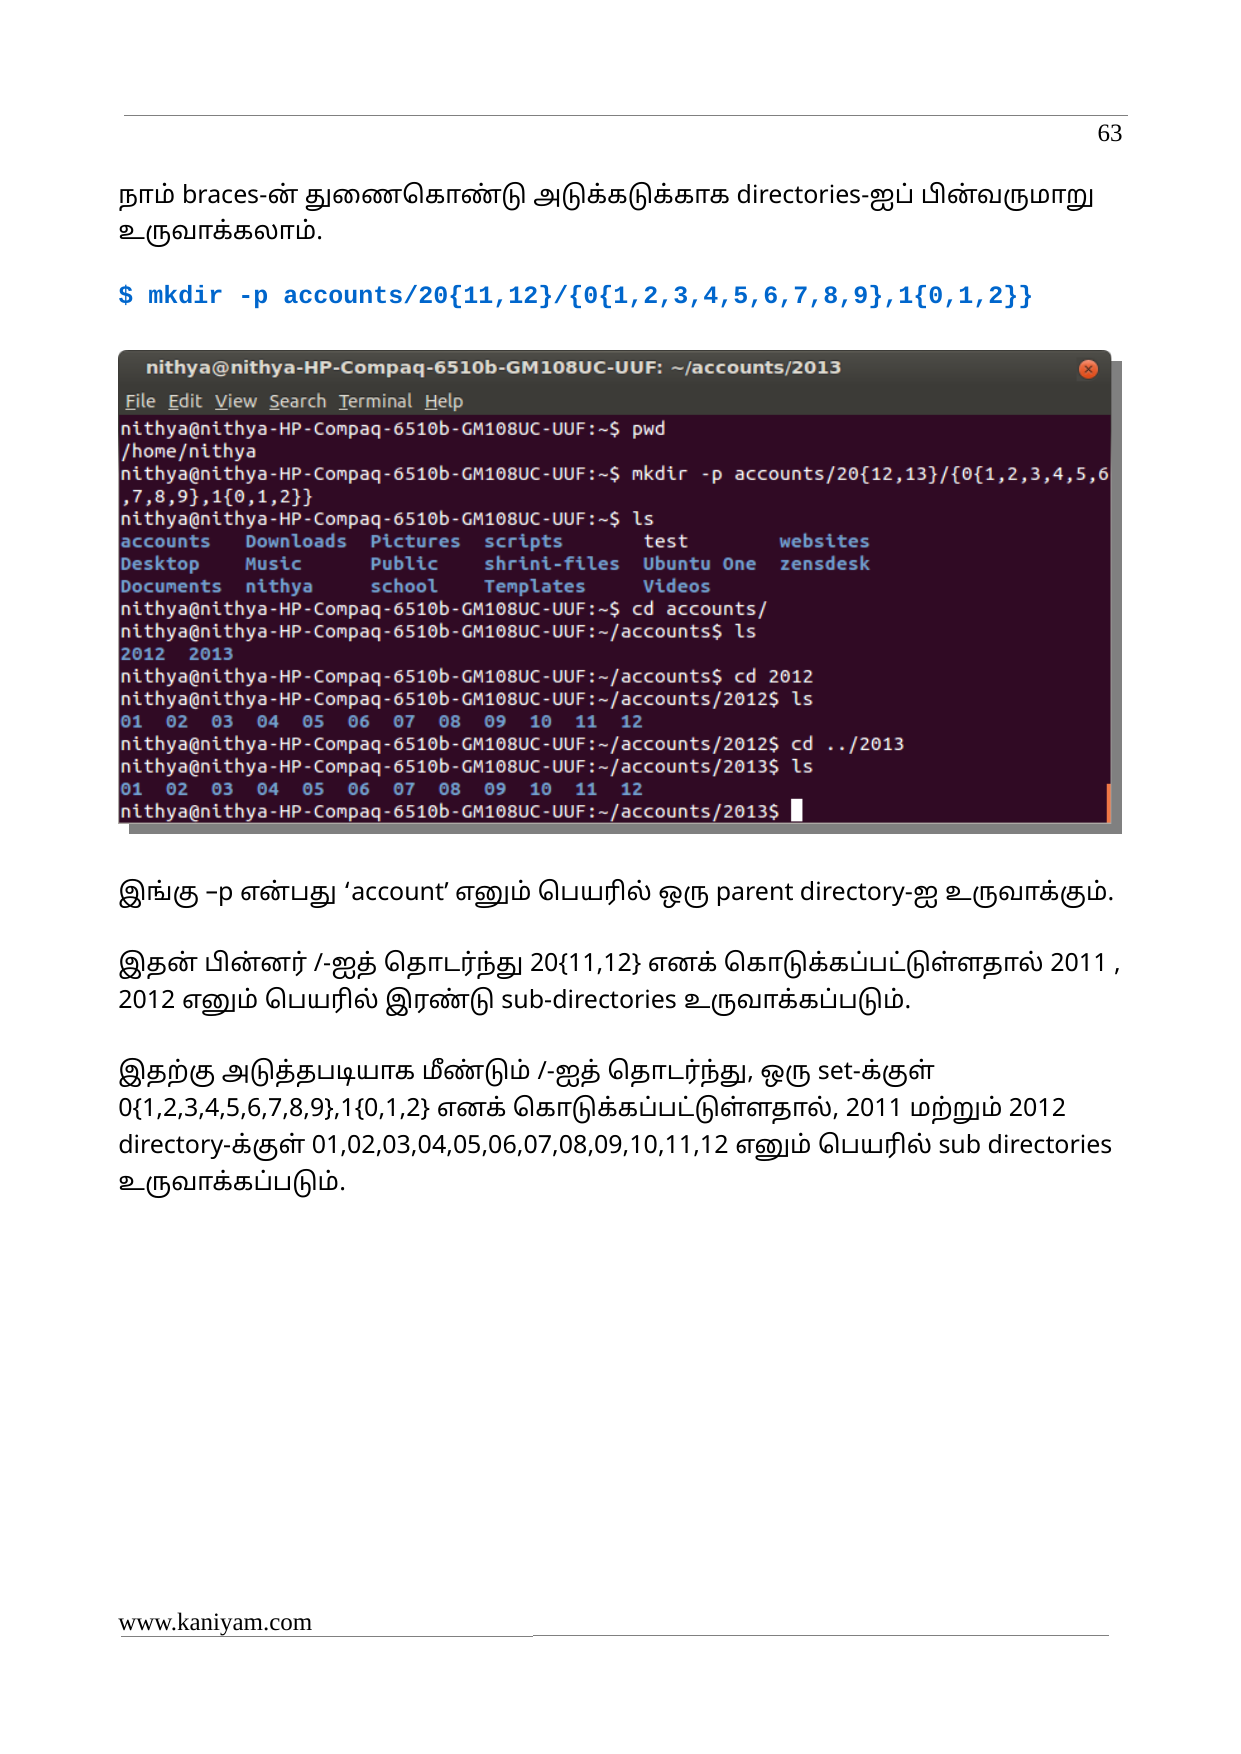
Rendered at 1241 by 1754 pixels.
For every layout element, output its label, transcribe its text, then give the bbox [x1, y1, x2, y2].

text இங்கு –p என்பது ‘account’ எனும் பெயரில் ஒரு parent directory-ஐ உருவாக்கும். [118, 874, 1122, 911]
text $ mkdir -p accounts/20{11,12}/{0{1,2,3,4,5,6,7,8,9},1{0,1,2}} [118, 282, 1122, 311]
text இதற்கு அடுத்தபடியாக மீண்டும் /-ஐத் தொடர்ந்து, ஒரு set-க்குள் 0{1,2,3,4,5,6,7,8,9},1{0,1,2} எனக் கொடுக்கப்பட்டுள்ளதால், 2011 மற்றும் 2012 directory-க்குள் 01,02,03,04,05,06,07,08,09,10,11,12 எனும் பெயரில் sub directories உருவாக்கப்படும். [118, 1053, 1122, 1201]
text இதன் பின்னர் /-ஐத் தொடர்ந்து 20{11,12} எனக் கொடுக்கப்பட்டுள்ளதால் 2011 , 2012 எனும் பெயரில் இரண்டு sub-directories உருவாக்கப்படும். [118, 945, 1122, 1019]
text நாம் braces-ன் துணைகொண்டு அடுக்கடுக்காக directories-ஐப் பின்வருமாறு உருவாக்கலாம். [118, 176, 1122, 248]
picture [118, 350, 1112, 824]
